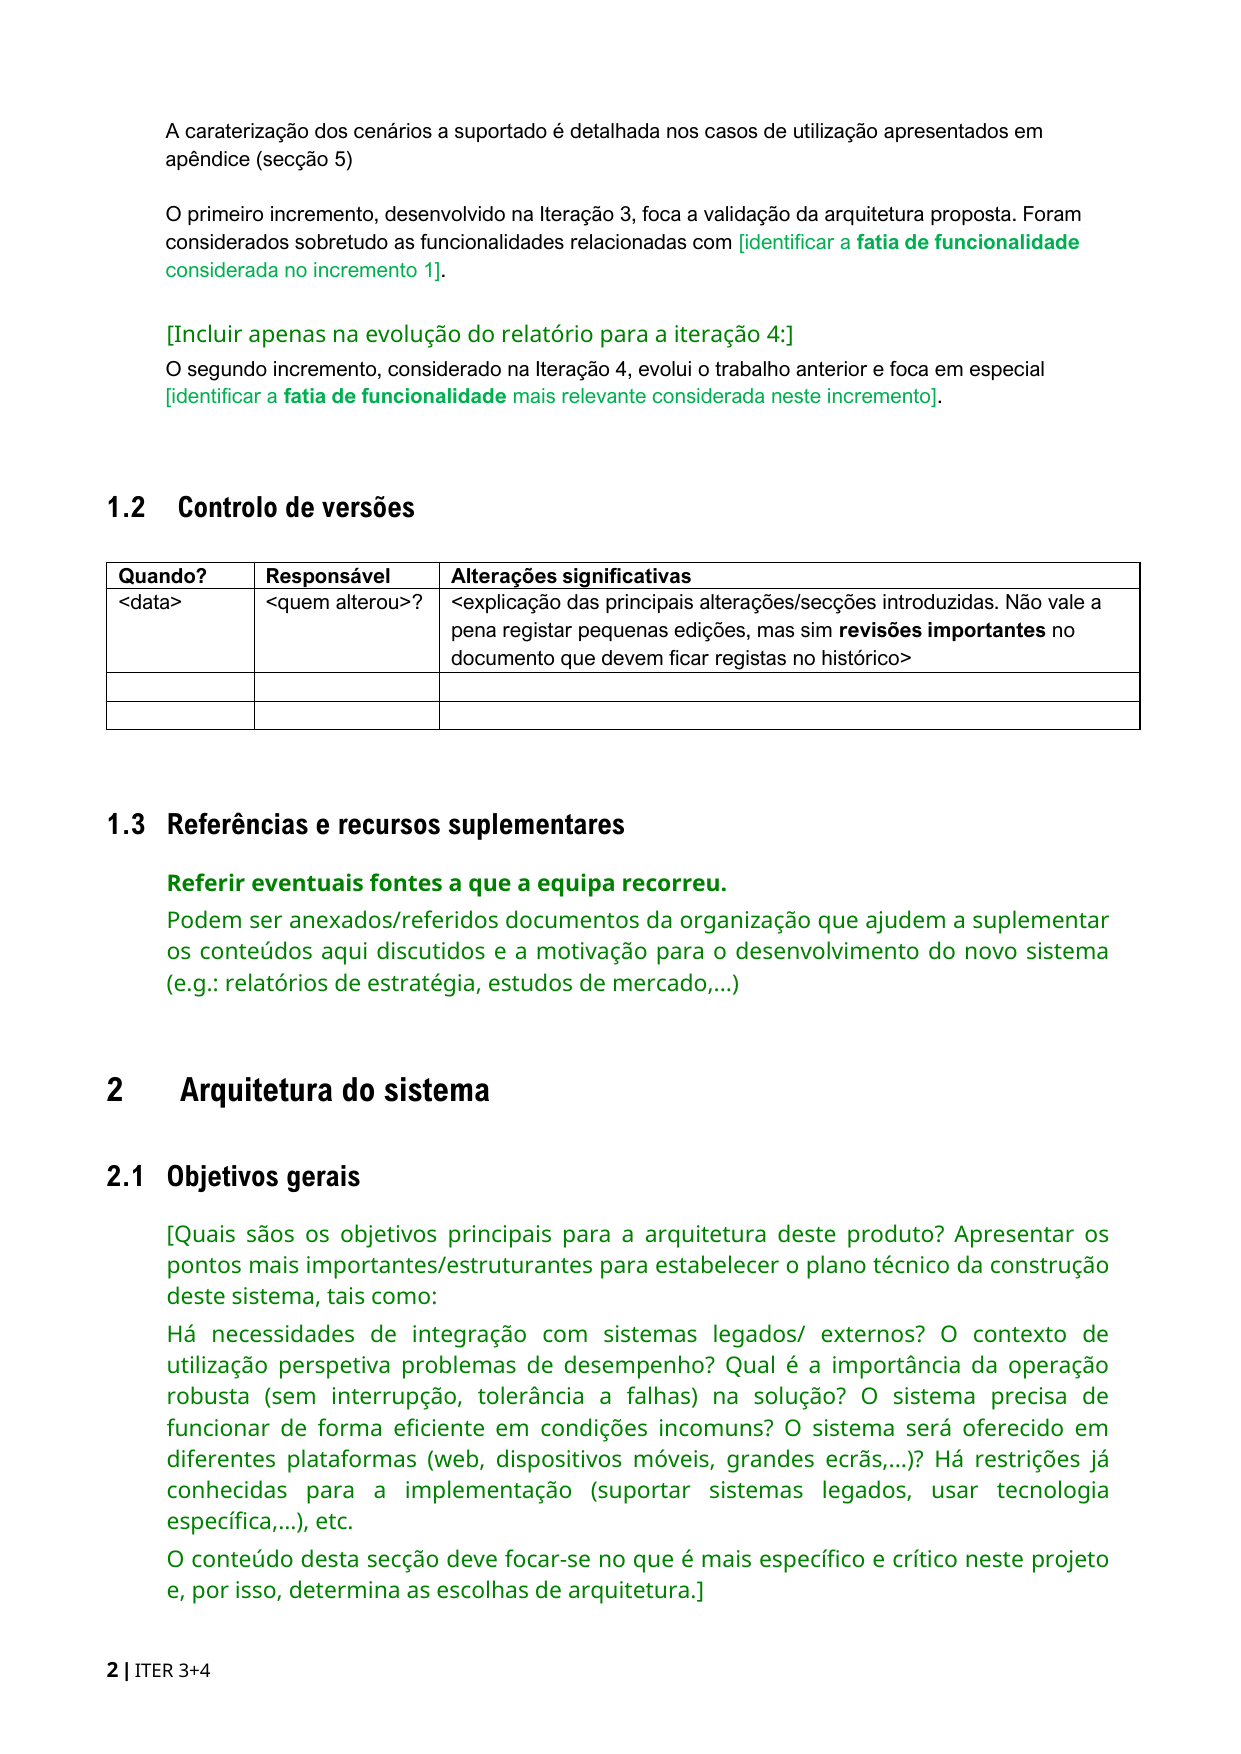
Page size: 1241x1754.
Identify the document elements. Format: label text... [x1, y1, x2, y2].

table_cell [255, 673, 439, 701]
subtitle Referências e recursos suplementares [106, 808, 1051, 841]
table_cell <explicação das principais alterações/secções introduzidas. Não vale a pena registar pequenas edições, mas sim revisões importantes no documento que devem ficar registas no histórico> [440, 589, 1139, 672]
table_cell <data> [107, 589, 254, 672]
table_cell [255, 702, 439, 729]
table_cell [440, 673, 1139, 701]
text Referir eventuais fontes a que a equipa recorreu. [166, 866, 1110, 898]
subtitle Objetivos gerais [106, 1159, 1051, 1193]
table_cell [440, 702, 1139, 729]
table_cell [107, 702, 254, 729]
text Podem ser anexados/referidos documentos da organização que ajudem a suplementar os conteúdos aqui discutidos e a motivação para o desenvolvimento do novo sistema (e.g.: relatórios de estratégia, estudos de mercado,...) [166, 904, 1110, 998]
text [Incluir apenas na evolução do relatório para a iteração 4:] [166, 318, 1110, 349]
text Há necessidades de integração com sistemas legados/ externos? O contexto de utilização perspetiva problemas de desempenho? Qual é a importância da operação robusta (sem interrupção, tolerância a falhas) na solução? O sistema precisa de funcionar de forma eficiente em condições incomuns? O sistema será oferecido em diferentes plataformas (web, dispositivos móveis, grandes ecrãs,...)? Há restrições já conhecidas para a implementação (suportar sistemas legados, usar tecnologia específica,…), etc. [166, 1318, 1110, 1537]
text [Quais sãos os objetivos principais para a arquitetura deste produto? Apresentar os pontos mais importantes/estruturantes para estabelecer o plano técnico da construção deste sistema, tais como: [166, 1218, 1110, 1312]
table_cell <quem alterou>? [255, 589, 439, 672]
text A caraterização dos cenários a suportado é detalhada nos casos de utilização apresentados em apêndice (secção 4) [165, 118, 1110, 171]
table_header Alterações significativas [440, 563, 1139, 588]
subtitle Arquitetura do sistema [106, 1069, 1051, 1109]
table_cell [107, 673, 254, 701]
table_header Quando? [107, 563, 254, 588]
text O primeiro incremento, desenvolvido na Iteração 3, foca a validação da arquitetura proposta. Foram considerados sobretudo as funcionalidades relacionadas com [identificar a fatia de funcionalidade considerada no incremento 1]. [165, 201, 1110, 282]
text O conteúdo desta secção deve focar-se no que é mais específico e crítico neste projeto e, por isso, determina as escolhas de arquitetura.] [166, 1543, 1110, 1605]
text O segundo incremento, considerado na Iteração 4, evolui o trabalho anterior e foca em especial [identificar a fatia de funcionalidade mais relevante considerada neste incremento]. [165, 356, 1110, 409]
table_header Responsável [255, 563, 439, 588]
subtitle Controlo de versões [106, 489, 1110, 524]
